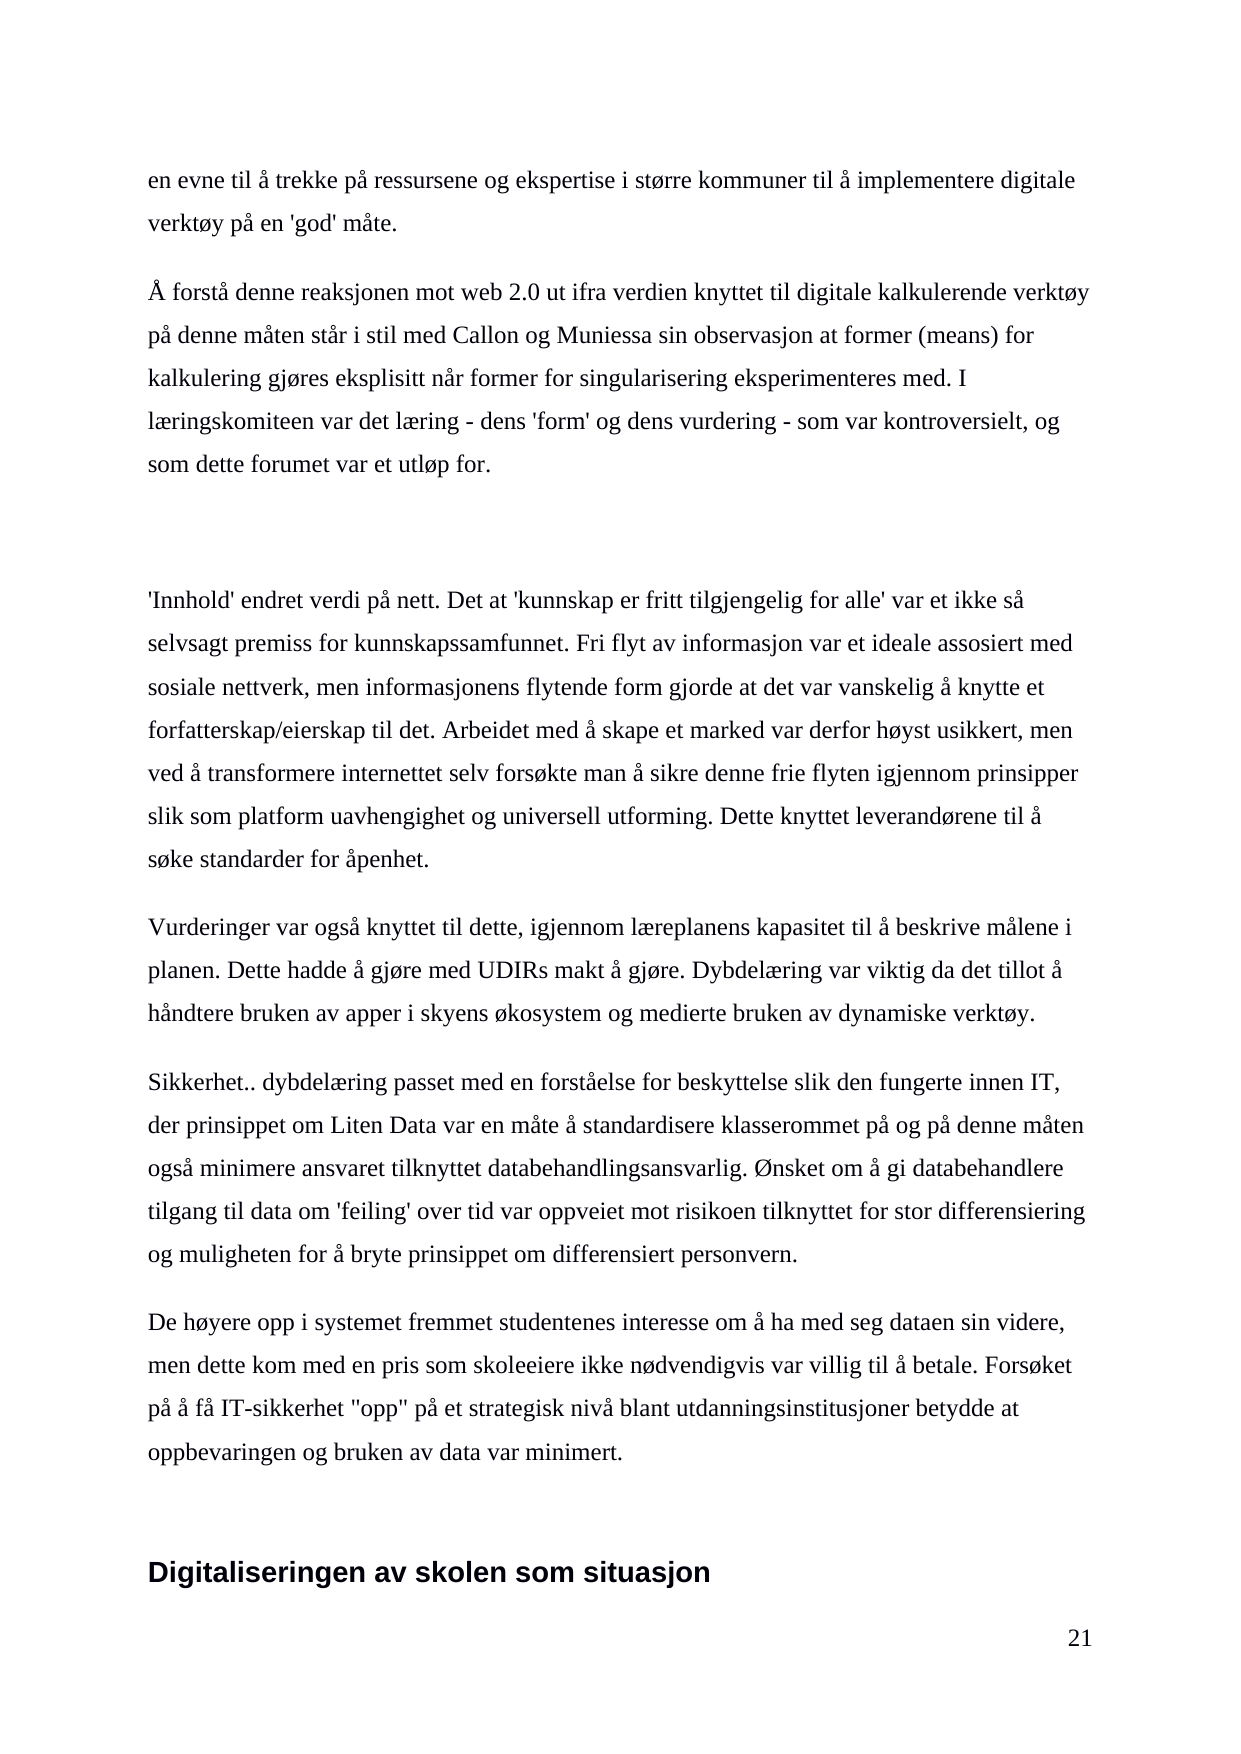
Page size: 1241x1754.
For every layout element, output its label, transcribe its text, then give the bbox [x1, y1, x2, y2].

text Å forstå denne reaksjonen mot web 2.0 ut ifra verdien knyttet til digitale kalkulerende verktøy på denne måten står i stil med Callon og Muniessa sin observasjon at former (means) for kalkulering gjøres eksplisitt når former for singularisering eksperimenteres med. I læringskomiteen var det læring - dens 'form' og dens vurdering - som var kontroversielt, og som dette forumet var et utløp for. [148, 277, 1092, 478]
text en evne til å trekke på ressursene og ekspertise i større kommuner til å implementere digitale verktøy på en 'god' måte. [148, 165, 1092, 237]
text Sikkerhet.. dybdelæring passet med en forståelse for beskyttelse slik den fungerte innen IT, der prinsippet om Liten Data var en måte å standardisere klasserommet på og på denne måten også minimere ansvaret tilknyttet databehandlingsansvarlig. Ønsket om å gi databehandlere tilgang til data om 'feiling' over tid var oppveiet mot risikoen tilknyttet for stor differensiering og muligheten for å bryte prinsippet om differensiert personvern. [148, 1067, 1092, 1268]
subtitle Digitaliseringen av skolen som situasjon [148, 1555, 1092, 1588]
text De høyere opp i systemet fremmet studentenes interesse om å ha med seg dataen sin videre, men dette kom med en pris som skoleeiere ikke nødvendigvis var villig til å betale. Forsøket på å få IT-sikkerhet "opp" på et strategisk nivå blant utdanningsinstitusjoner betydde at oppbevaringen og bruken av data var minimert. [148, 1307, 1092, 1465]
text 'Innhold' endret verdi på nett. Det at 'kunnskap er fritt tilgjengelig for alle' var et ikke så selvsagt premiss for kunnskapssamfunnet. Fri flyt av informasjon var et ideale assosiert med sosiale nettverk, men informasjonens flytende form gjorde at det var vanskelig å knytte et forfatterskap/eierskap til det. Arbeidet med å skape et marked var derfor høyst usikkert, men ved å transformere internettet selv forsøkte man å sikre denne frie flyten igjennom prinsipper slik som platform uavhengighet og universell utforming. Dette knyttet leverandørene til å søke standarder for åpenhet. [148, 585, 1092, 873]
text Vurderinger var også knyttet til dette, igjennom læreplanens kapasitet til å beskrive målene i planen. Dette hadde å gjøre med UDIRs makt å gjøre. Dybdelæring var viktig da det tillot å håndtere bruken av apper i skyens økosystem og medierte bruken av dynamiske verktøy. [148, 912, 1092, 1027]
